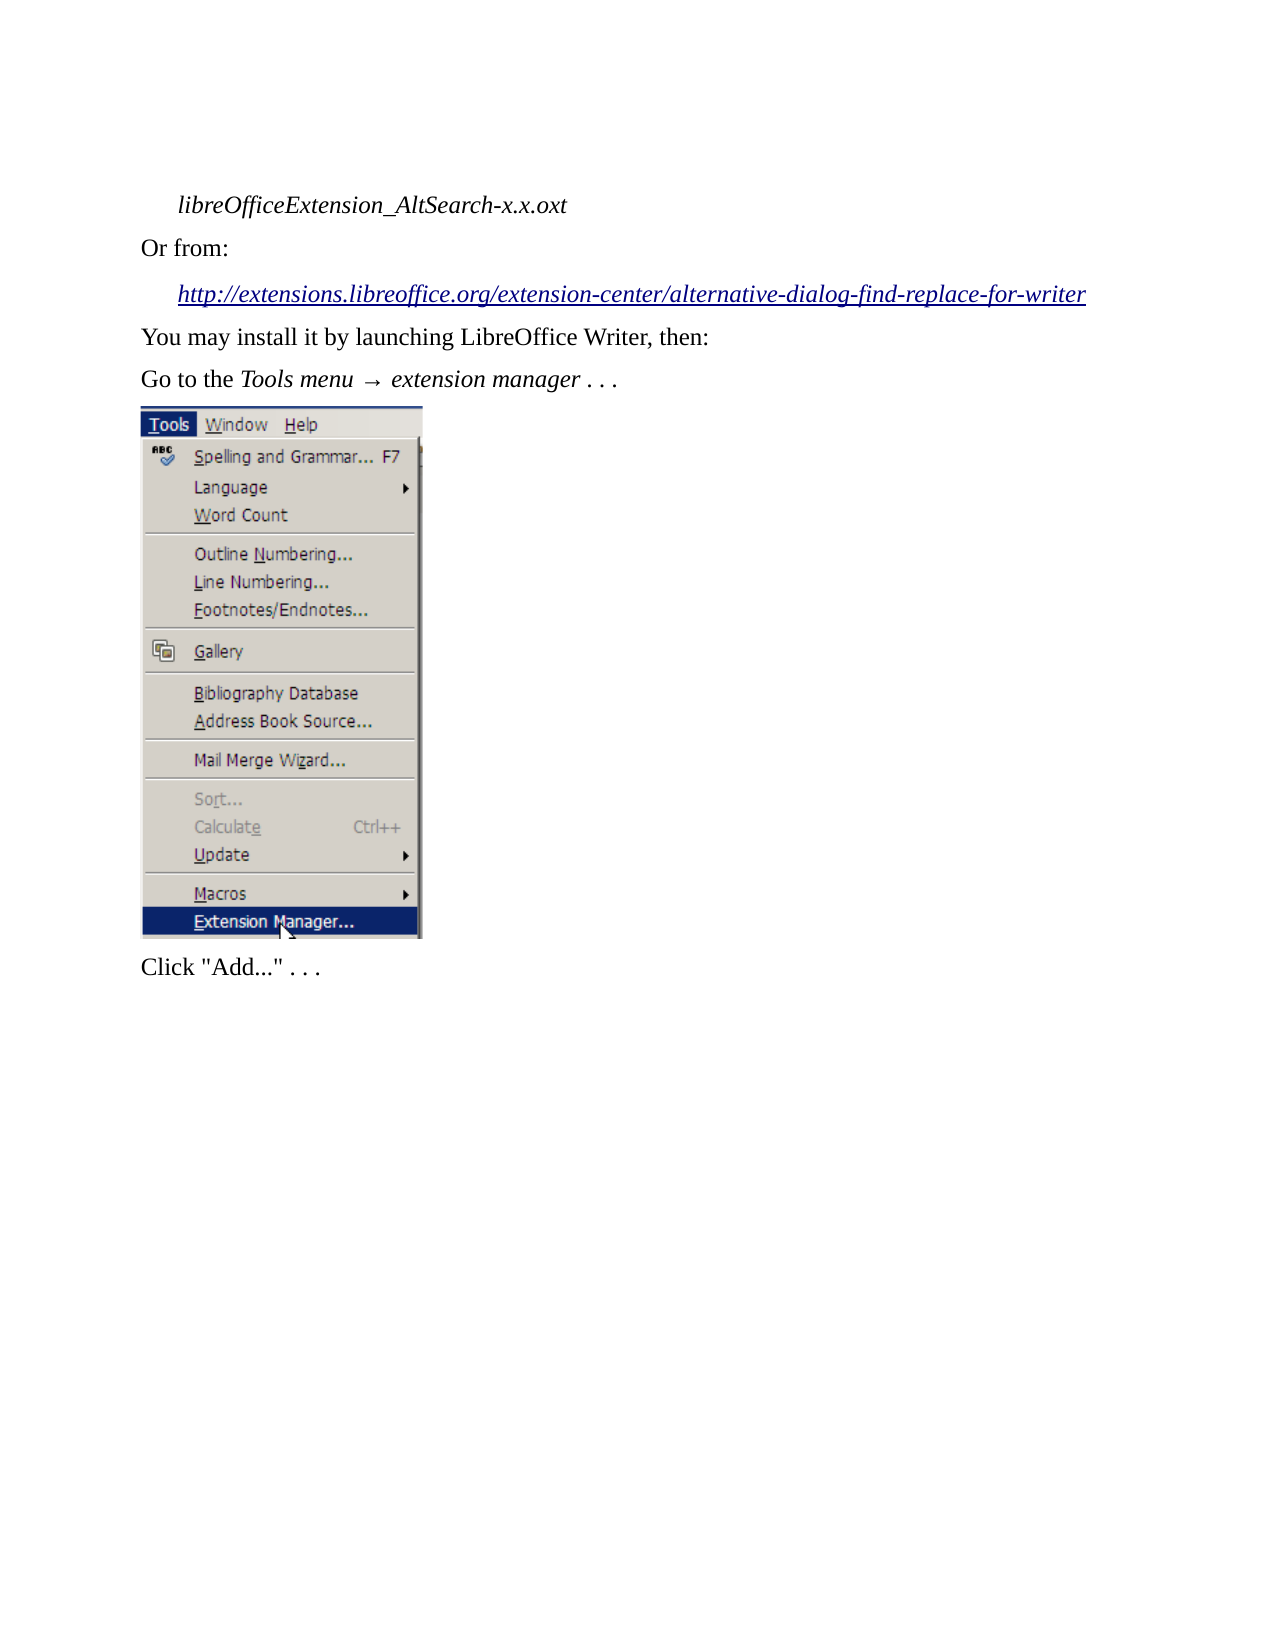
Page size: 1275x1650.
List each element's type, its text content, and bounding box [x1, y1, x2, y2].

text You may install it by launching LibreOffice Writer, then: [118, 322, 1157, 351]
text Or from: [118, 233, 1157, 261]
text Go to the Tools menu → extension manager . . . [118, 364, 1157, 393]
text libreOfficeExtension_AltSearch-x.x.oxt [177, 190, 1098, 219]
text http://extensions.libreoffice.org/extension-center/alternative-dialog-find-replace-for-writer [177, 279, 1098, 308]
picture [140, 406, 423, 939]
text Click "Add..." . . . [118, 952, 1157, 981]
